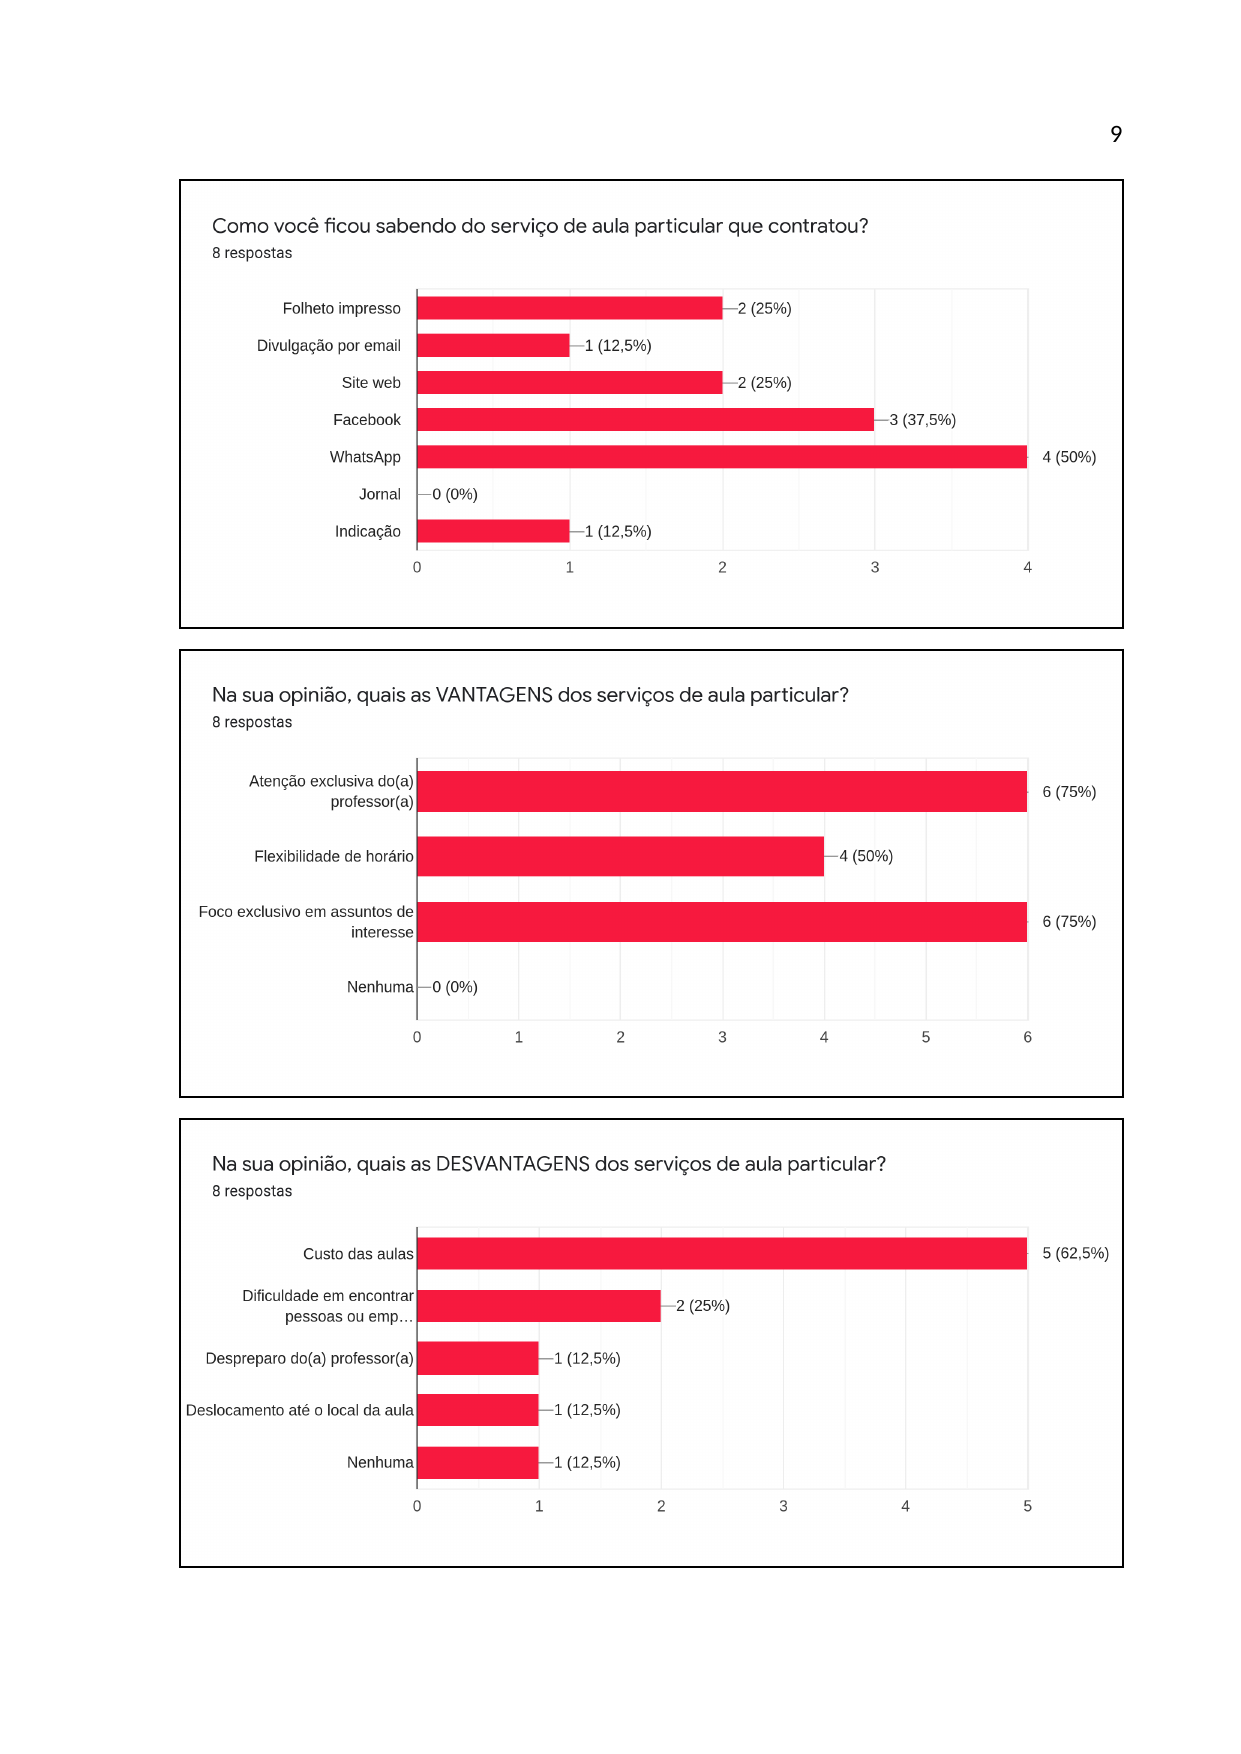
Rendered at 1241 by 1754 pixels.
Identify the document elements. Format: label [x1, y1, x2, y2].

picture [181, 651, 1122, 1096]
picture [181, 181, 1122, 627]
picture [181, 1120, 1122, 1566]
